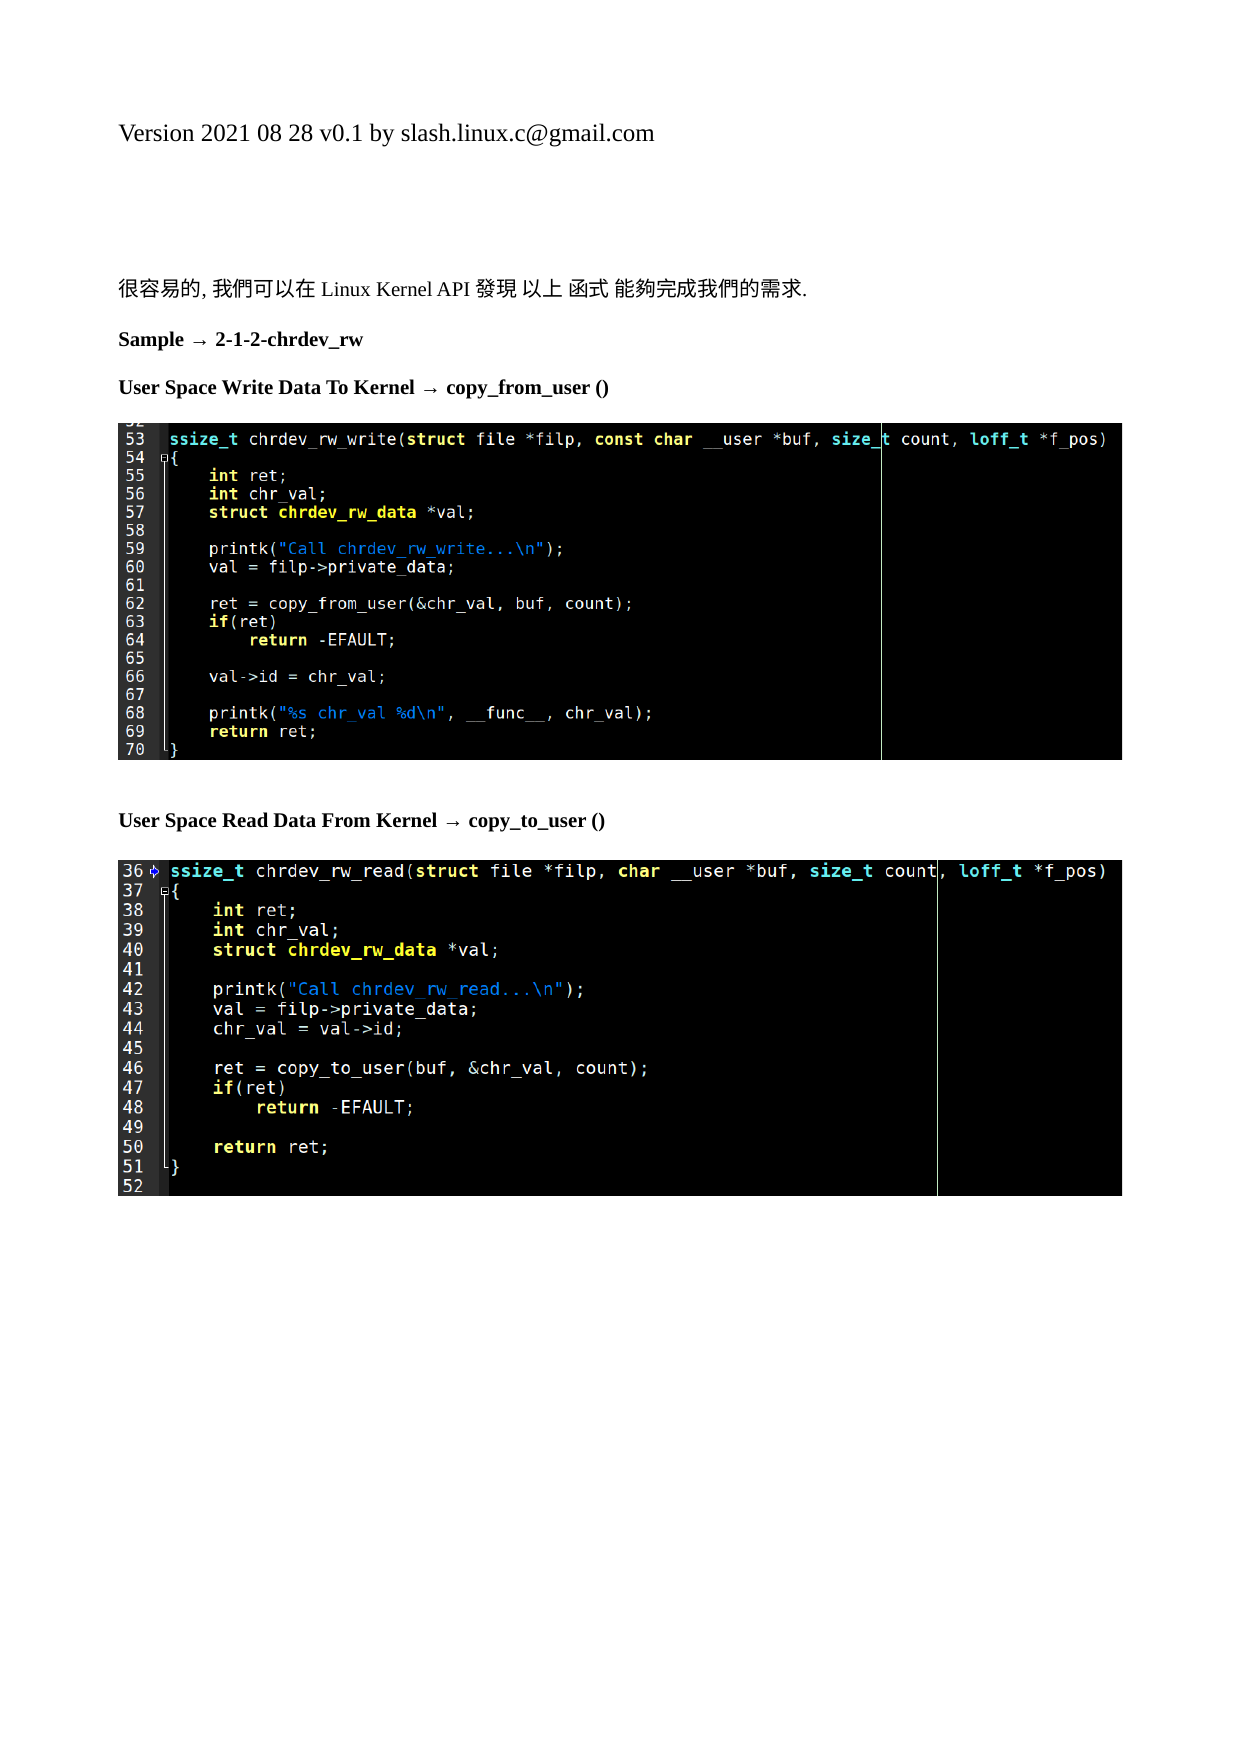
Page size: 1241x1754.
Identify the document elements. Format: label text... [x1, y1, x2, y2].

text User Space Read Data From Kernel → copy_to_user () [118, 808, 1122, 832]
text User Space Write Data To Kernel → copy_from_user () [118, 375, 1122, 399]
text 很容易的, 我們可以在 Linux Kernel API 發現 以上 函式 能夠完成我們的需求. [118, 273, 1122, 303]
text Sample → 2-1-2-chrdev_rw [118, 327, 1122, 351]
picture [118, 860, 1123, 1196]
picture [118, 423, 1123, 760]
